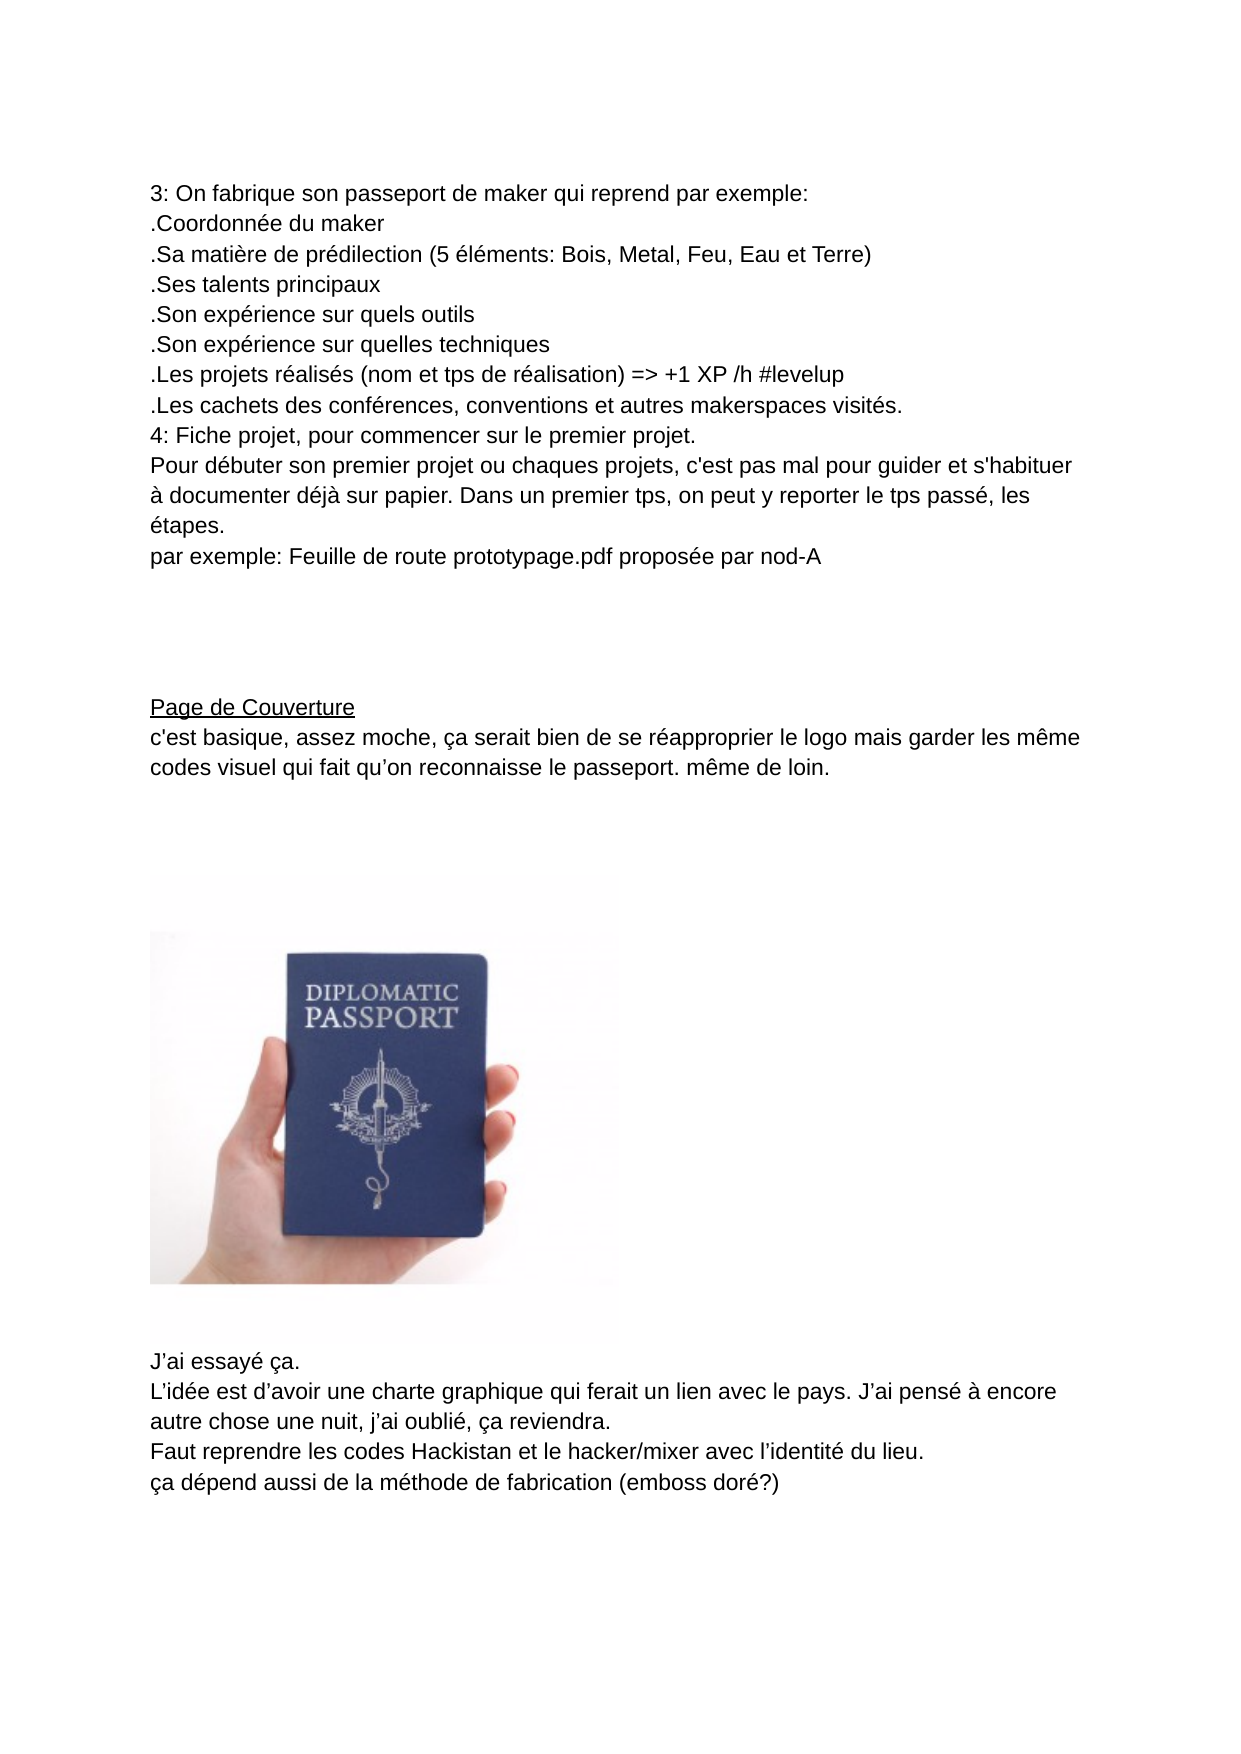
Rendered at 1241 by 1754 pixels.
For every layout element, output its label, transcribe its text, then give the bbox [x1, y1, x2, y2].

text c'est basique, assez moche, ça serait bien de se réapproprier le logo mais garder les même codes visuel qui fait qu’on reconnaisse le passeport. même de loin. [150, 724, 1090, 781]
picture [150, 875, 619, 1344]
text ça dépend aussi de la méthode de fabrication (emboss doré?) [150, 1468, 1090, 1495]
text .Coordonnée du maker [150, 210, 1090, 237]
text J’ai essayé ça. L’idée est d’avoir une charte graphique qui ferait un lien avec le pays. J’ai pensé à encore autre chose une nuit, j’ai oublié, ça reviendra. [150, 1348, 1090, 1434]
text .Son expérience sur quels outils [150, 301, 1090, 327]
text Page de Couverture [150, 694, 1090, 720]
text 4: Fiche projet, pour commencer sur le premier projet. [150, 422, 1090, 448]
text .Sa matière de prédilection (5 éléments: Bois, Metal, Feu, Eau et Terre) [150, 241, 1090, 267]
text Faut reprendre les codes Hackistan et le hacker/mixer avec l’identité du lieu. [150, 1438, 1090, 1464]
text .Les cachets des conférences, conventions et autres makerspaces visités. [150, 392, 1090, 418]
text Pour débuter son premier projet ou chaques projets, c'est pas mal pour guider et s'habituer à documenter déjà sur papier. Dans un premier tps, on peut y reporter le tps passé, les étapes. par exemple: Feuille de route prototypage.pdf proposée par nod-A [150, 452, 1090, 569]
text 3: On fabrique son passeport de maker qui reprend par exemple: [150, 180, 1090, 207]
text .Les projets réalisés (nom et tps de réalisation) => +1 XP /h #levelup [150, 361, 1090, 388]
text .Ses talents principaux [150, 271, 1090, 297]
text .Son expérience sur quelles techniques [150, 331, 1090, 358]
